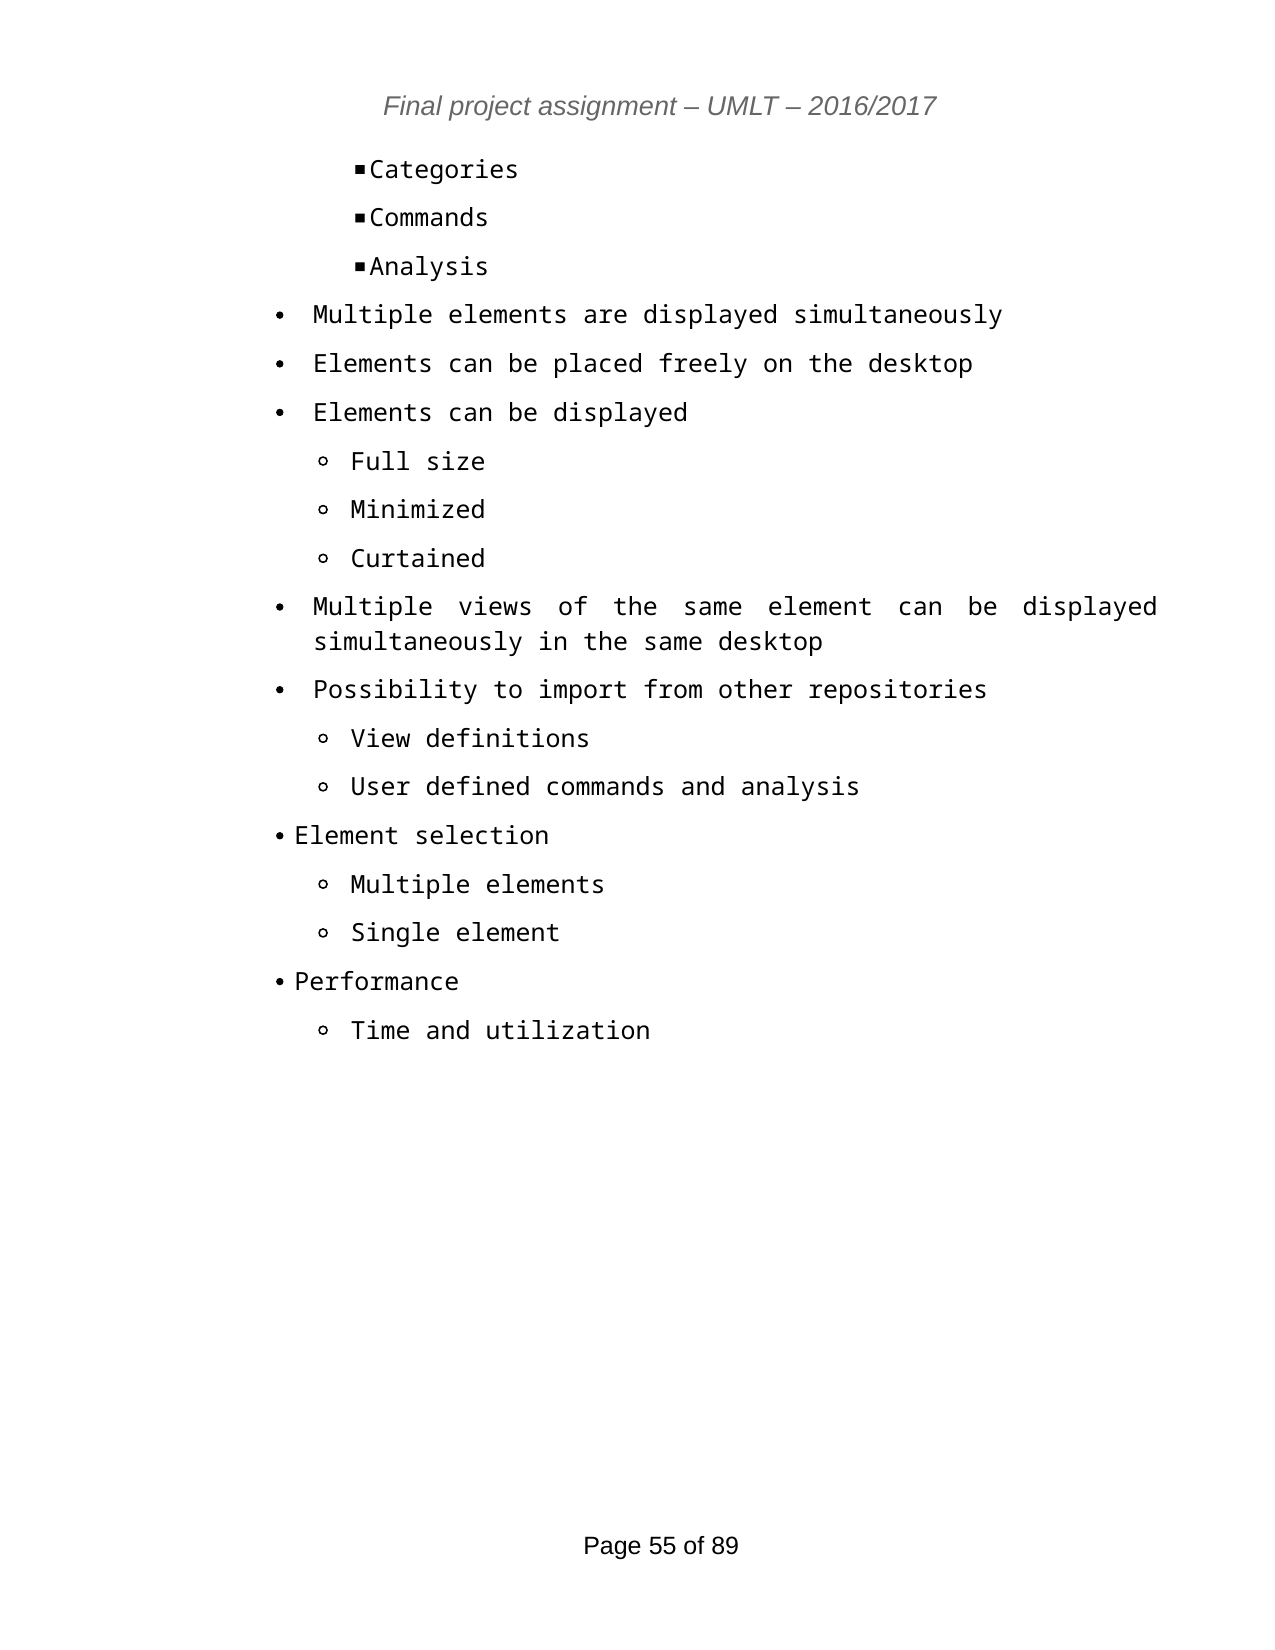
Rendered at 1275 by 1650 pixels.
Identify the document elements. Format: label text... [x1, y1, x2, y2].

list User defined commands and analysis [313, 769, 1158, 803]
list Elements can be displayed [275, 394, 1158, 428]
list Full size [313, 443, 1158, 477]
list Possibility to import from other repositories [275, 672, 1158, 706]
list Multiple views of the same element can be displayed simultaneously in the same desktop [275, 589, 1158, 657]
list Analysis [350, 248, 1158, 283]
list Performance [275, 964, 1158, 998]
list Time and utilization [313, 1012, 1158, 1046]
list View definitions [313, 720, 1158, 754]
list Minimized [313, 492, 1158, 526]
list Categories [350, 151, 1158, 185]
list Elements can be placed freely on the desktop [275, 346, 1158, 380]
list Element selection [275, 818, 1158, 852]
list Curtained [313, 540, 1158, 574]
list Multiple elements are displayed simultaneously [275, 297, 1158, 331]
list Single element [313, 915, 1158, 949]
list Commands [350, 200, 1158, 234]
list Multiple elements [313, 866, 1158, 900]
